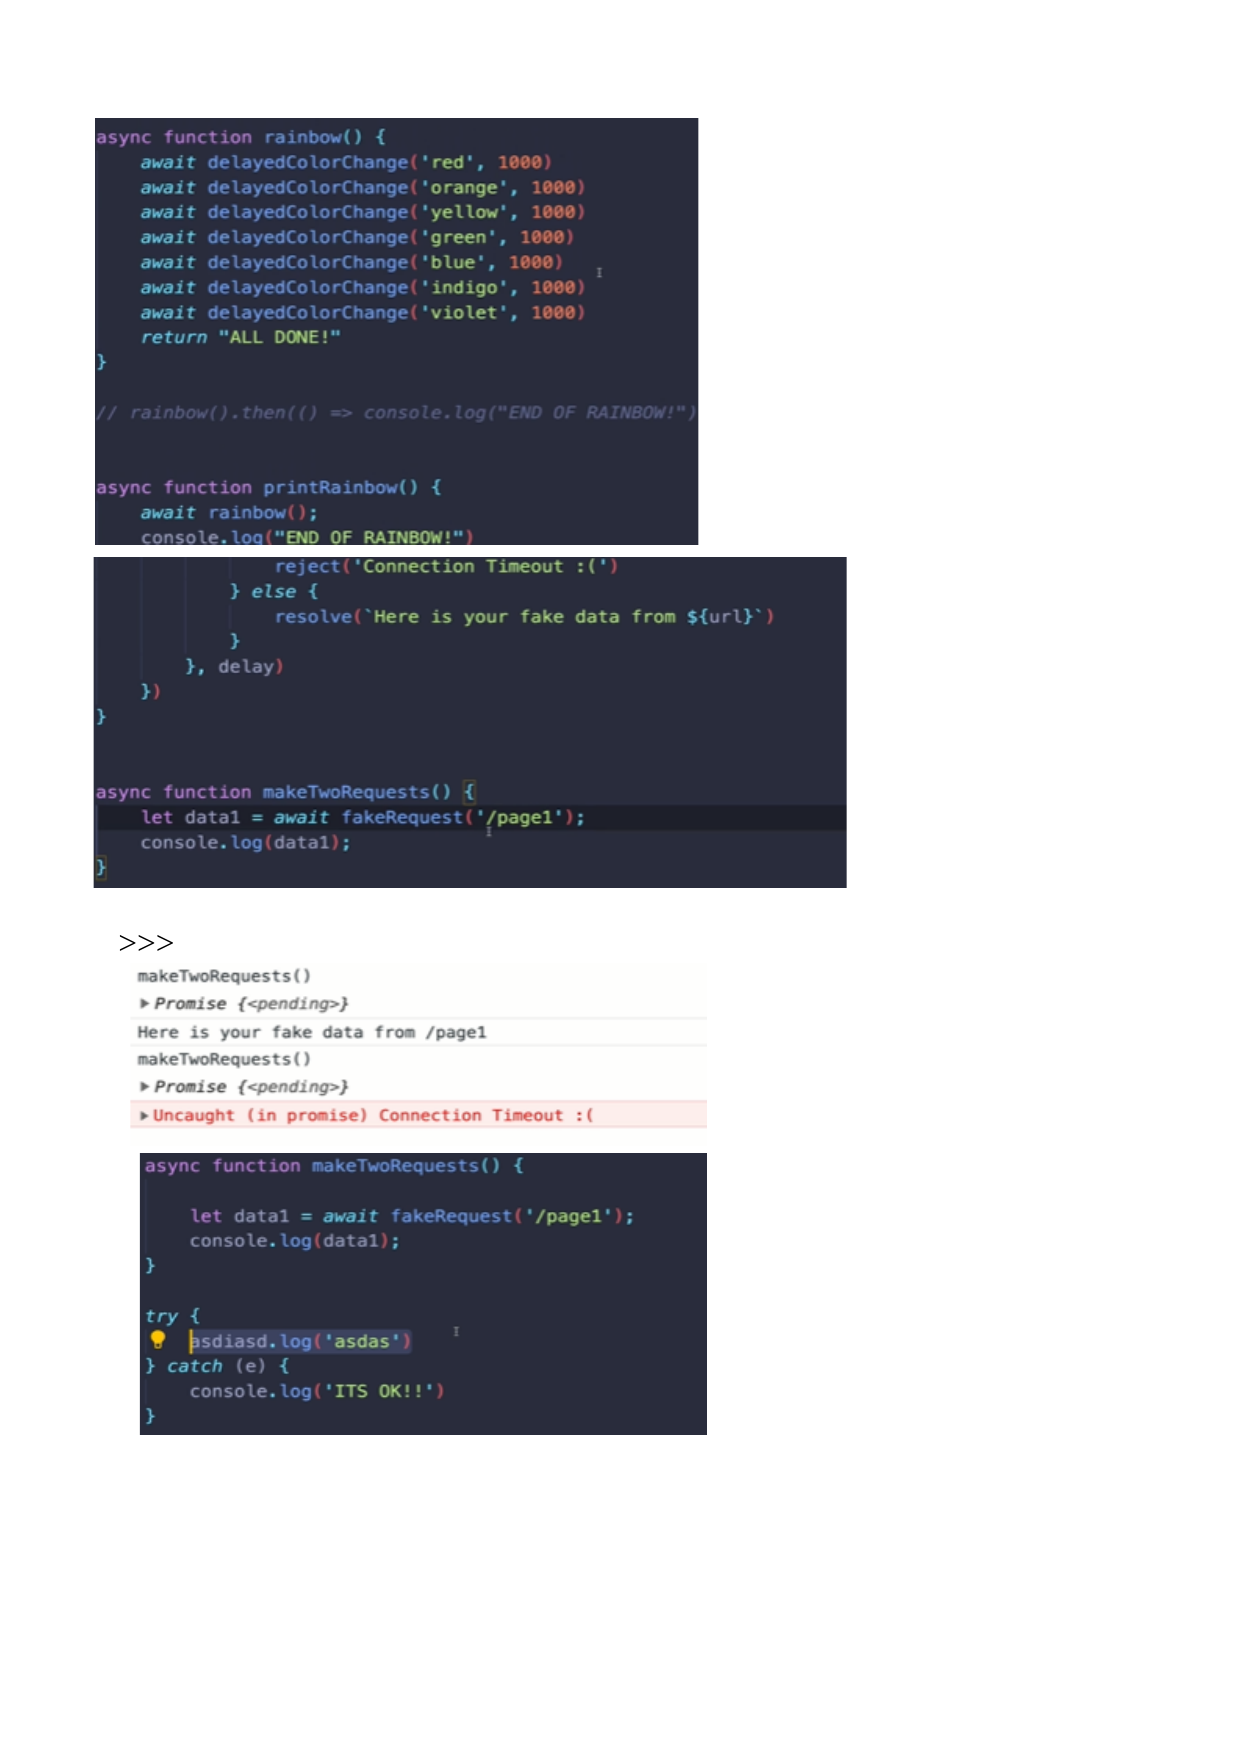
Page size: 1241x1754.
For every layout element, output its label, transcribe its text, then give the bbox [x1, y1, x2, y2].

picture [130, 963, 707, 1146]
picture [139, 1153, 707, 1435]
text >>> [118, 923, 1122, 961]
picture [93, 557, 847, 888]
picture [95, 118, 699, 545]
